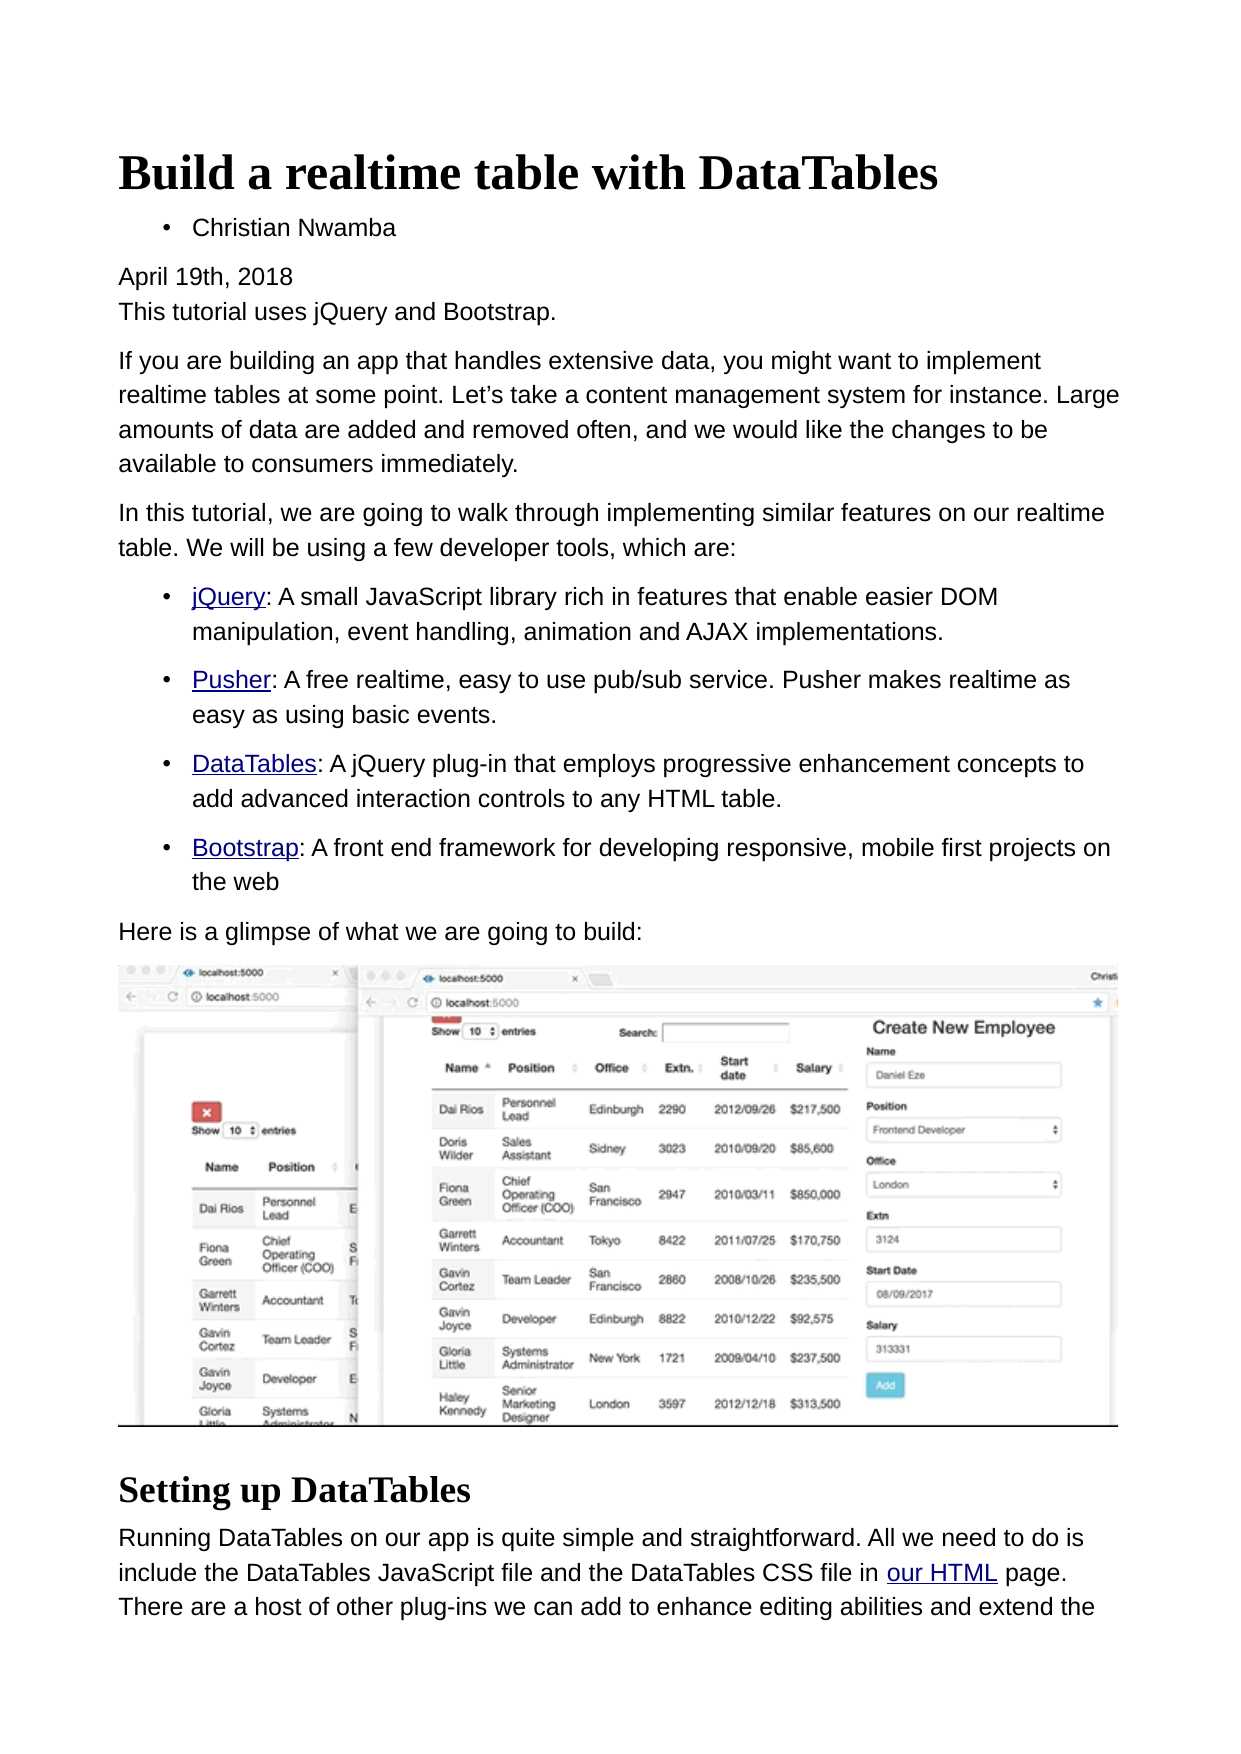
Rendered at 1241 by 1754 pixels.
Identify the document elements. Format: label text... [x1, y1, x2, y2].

list Christian Nwamba [162, 213, 1122, 242]
list Bootstrap: A front end framework for developing responsive, mobile first projects on the web [162, 833, 1122, 896]
subtitle Setting up DataTables [118, 1468, 1122, 1511]
list jQuery: A small JavaScript library rich in features that enable easier DOM manipulation, event handling, animation and AJAX implementations. [162, 582, 1122, 645]
text Here is a glimpse of what we are going to build: [118, 916, 1122, 945]
subtitle Build a realtime table with DataTables [118, 143, 1122, 201]
text April 19th, 2018 [118, 262, 1122, 291]
text Running DataTables on our app is quite simple and straightforward. All we need to do is include the DataTables JavaScript file and the DataTables CSS file in our HTML page. There are a host of other plug-ins we can add to enhance editing abilities and extend the [118, 1523, 1122, 1621]
text This tutorial uses jQuery and Bootstrap. [118, 297, 1122, 326]
list DataTables: A jQuery plug-in that employs progressive enhancement concepts to add advanced interaction controls to any HTML table. [162, 749, 1122, 812]
text In this tutorial, we are going to walk through implementing similar features on our realtime table. We will be using a few developer tools, which are: [118, 498, 1122, 562]
text If you are building an app that handles extensive data, you might want to implement realtime tables at some point. Let’s take a content management system for instance. Large amounts of data are added and removed often, and we would like the changes to be available to consumers immediately. [118, 346, 1122, 478]
picture [118, 965, 1119, 1427]
list Pusher: A free realtime, easy to use pub/sub service. Pusher makes realtime as easy as using basic events. [162, 666, 1122, 729]
